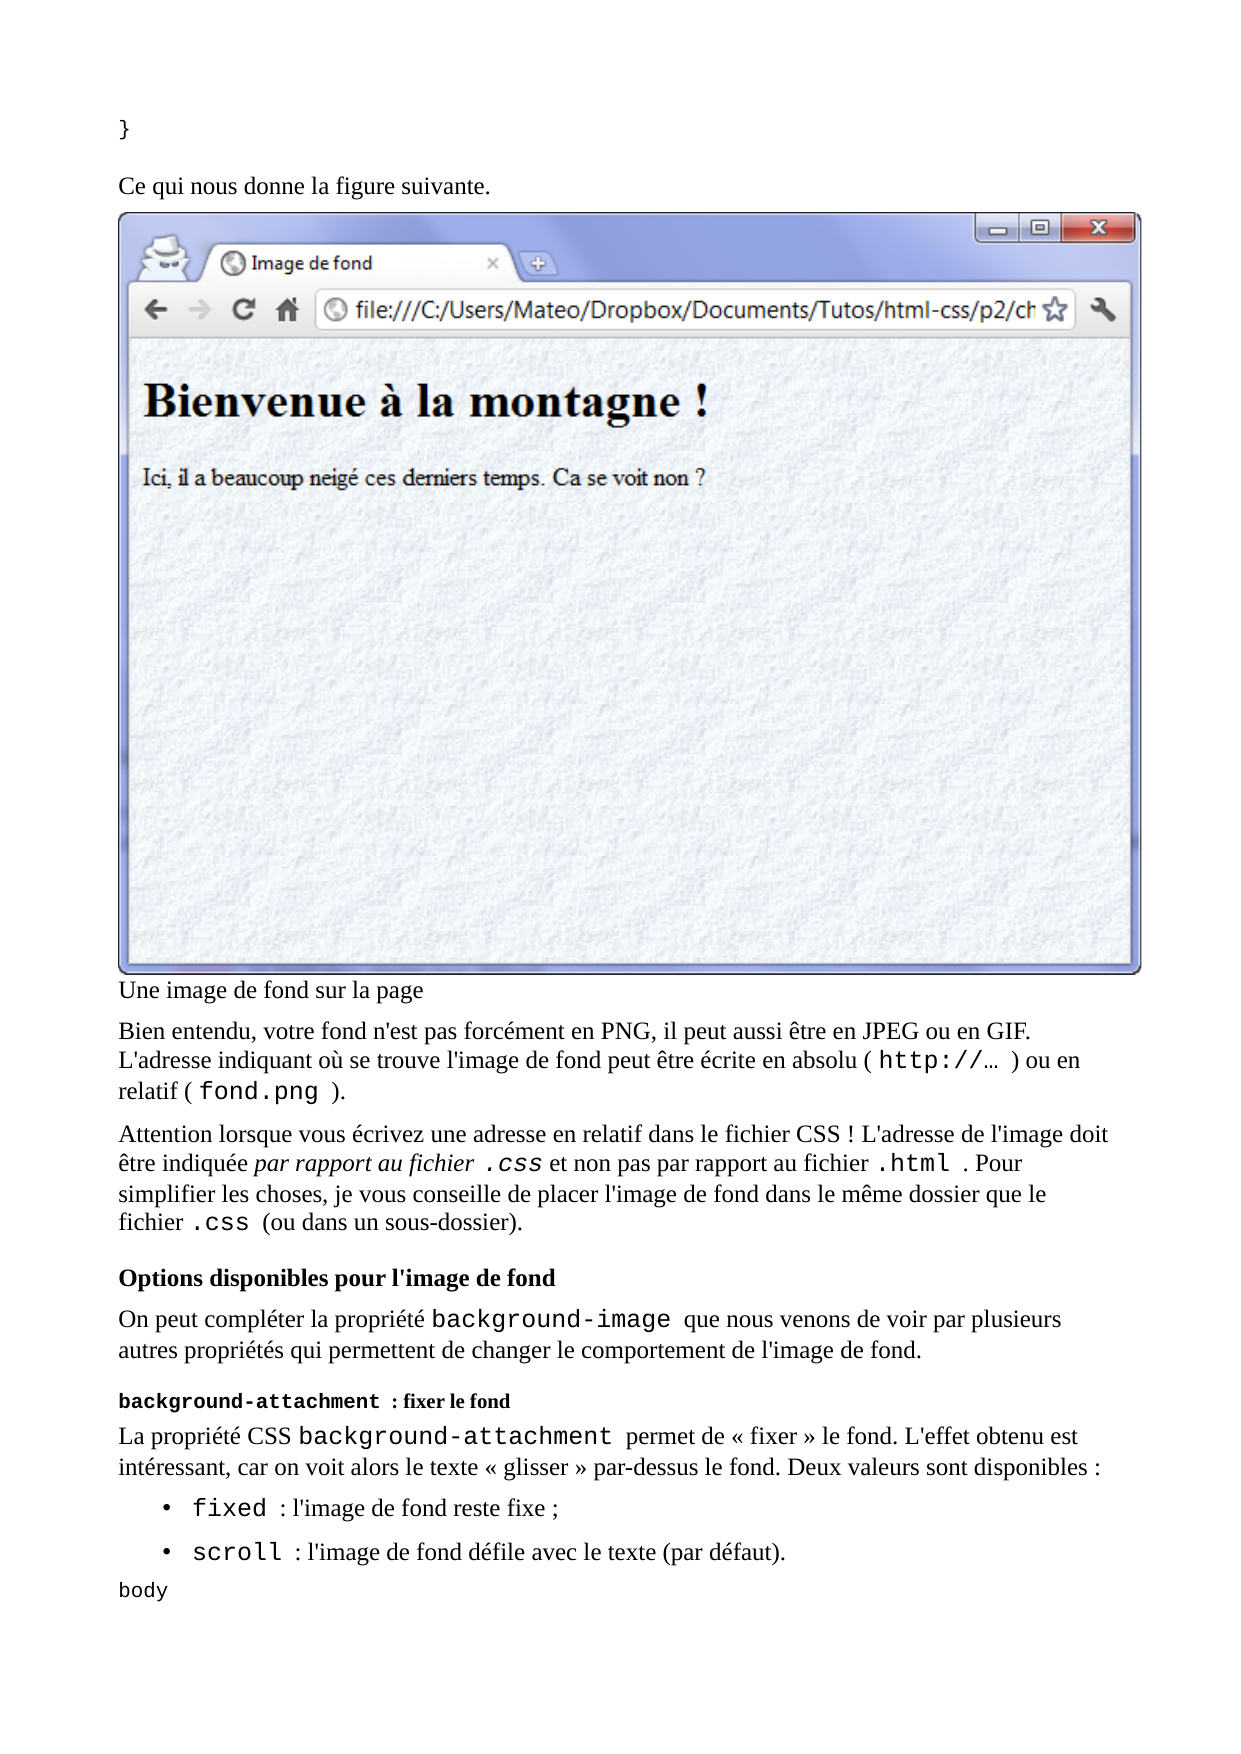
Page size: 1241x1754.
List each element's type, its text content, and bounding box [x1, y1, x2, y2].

text Bien entendu, votre fond n'est pas forcément en PNG, il peut aussi être en JPEG ou en GIF. L'adresse indiquant où se trouve l'image de fond peut être écrite en absolu ( http://… ) ou en relatif ( fond.png ). [118, 1016, 1122, 1107]
text On peut compléter la propriété background-image que nous venons de voir par plusieurs autres propriétés qui permettent de changer le comportement de l'image de fond. [118, 1304, 1122, 1364]
subtitle Options disponibles pour l'image de fond [118, 1263, 1122, 1292]
picture [118, 212, 1142, 975]
text Ce qui nous donne la figure suivante. [118, 171, 1122, 200]
text body [118, 1580, 1122, 1603]
list scroll : l'image de fond défile avec le texte (par défaut). [162, 1537, 1122, 1567]
text Une image de fond sur la page [118, 975, 1122, 1004]
text Attention lorsque vous écrivez une adresse en relatif dans le fichier CSS ! L'adresse de l'image doit être indiquée par rapport au fichier .css et non pas par rapport au fichier .html . Pour simplifier les choses, je vous conseille de placer l'image de fond dans le même dossier que le fichier .css (ou dans un sous-dossier). [118, 1119, 1122, 1238]
text } [118, 118, 1122, 142]
list fixed : l'image de fond reste fixe ; [162, 1493, 1122, 1524]
text La propriété CSS background-attachment permet de « fixer » le fond. L'effet obtenu est intéressant, car on voit alors le texte « glisser » par-dessus le fond. Deux valeurs sont disponibles : [118, 1421, 1122, 1481]
subtitle background-attachment : fixer le fond [118, 1389, 1122, 1415]
